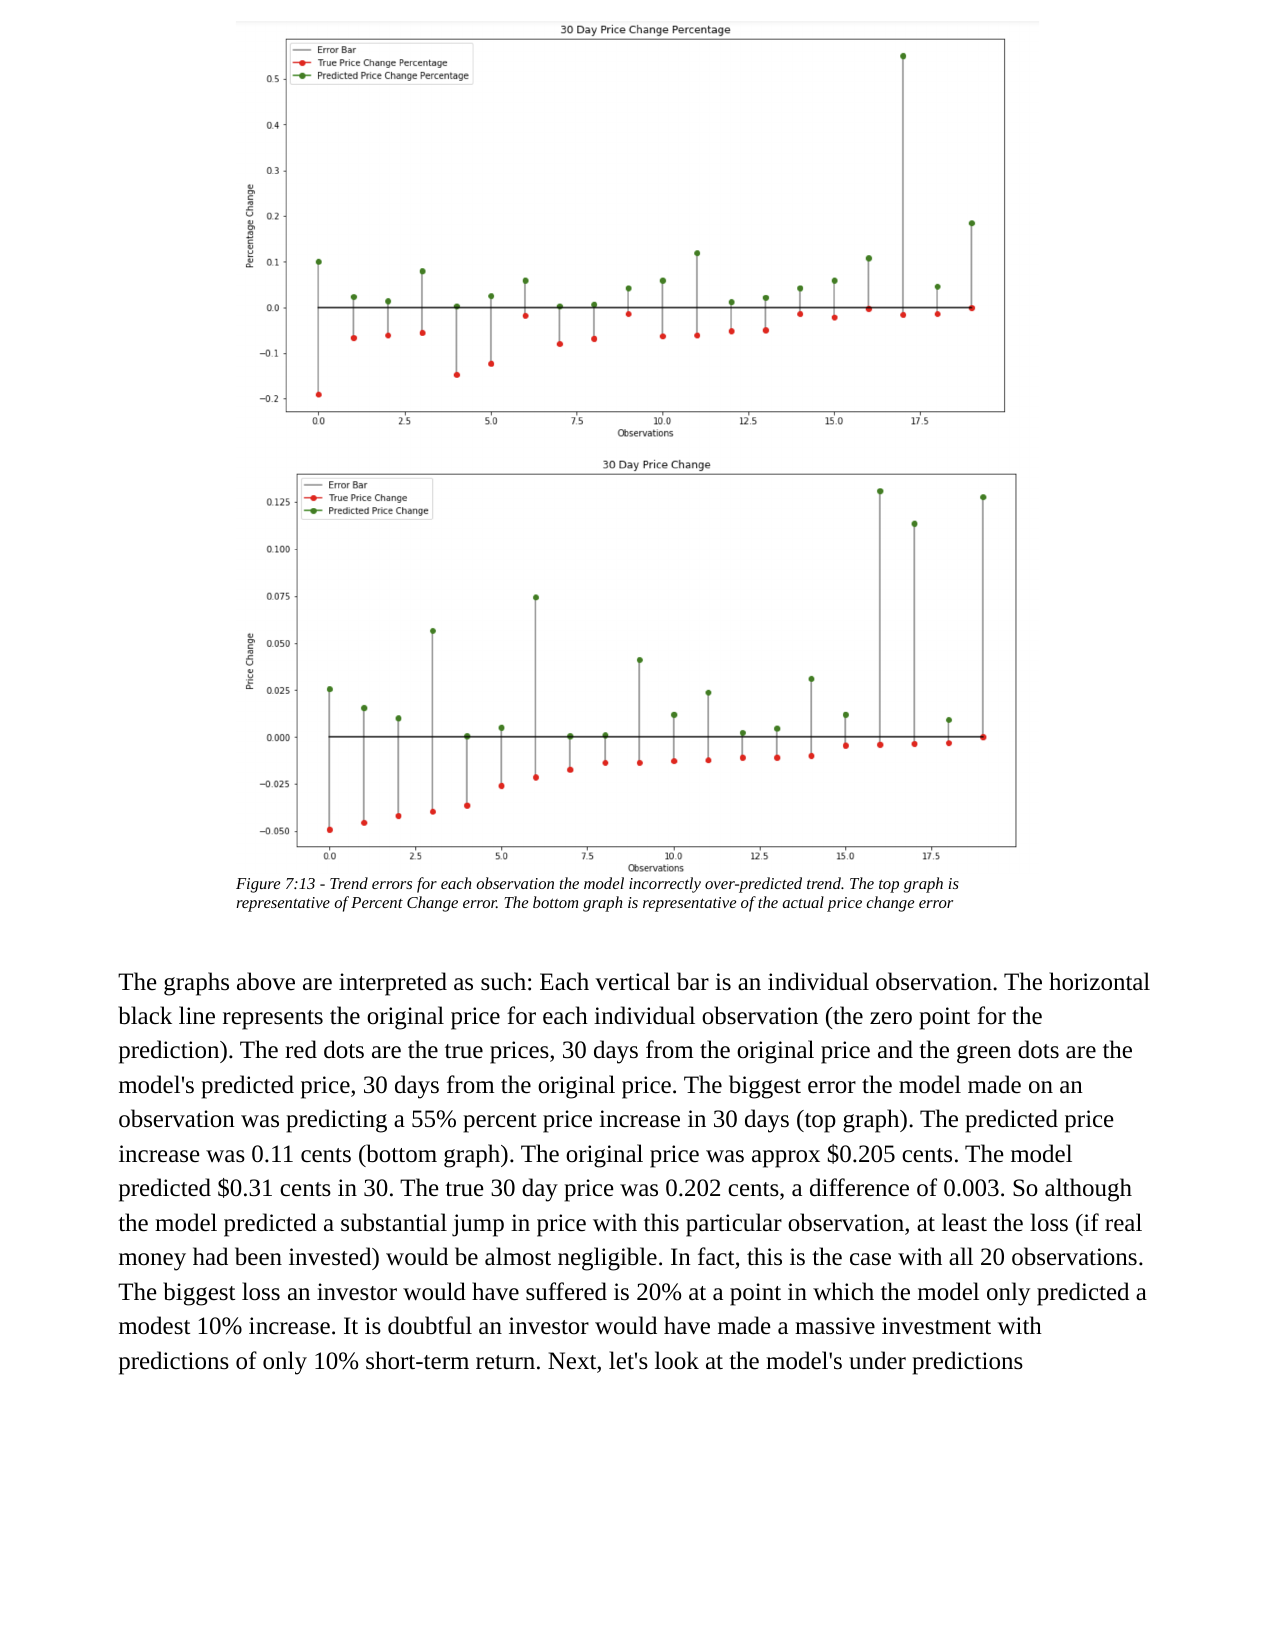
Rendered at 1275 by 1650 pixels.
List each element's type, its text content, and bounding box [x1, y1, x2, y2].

text Figure 7:13 - Trend errors for each observation the model incorrectly over-predicted trend. The top graph is representative of Percent Change error. The bottom graph is representative of the actual price change error [236, 874, 1039, 912]
text The graphs above are interpreted as such: Each vertical bar is an individual observation. The horizontal black line represents the original price for each individual observation (the zero point for the prediction). The red dots are the true prices, 30 days from the original price and the green dots are the model's predicted price, 30 days from the original price. The biggest error the model made on an observation was predicting a 55% percent price increase in 30 days (top graph). The predicted price increase was 0.11 cents (bottom graph). The original price was approx $0.205 cents. The model predicted $0.31 cents in 30. The true 30 day price was 0.202 cents, a difference of 0.003. So although the model predicted a substantial jump in price with this particular observation, at least the loss (if real money had been invested) would be almost negligible. In fact, this is the case with all 20 observations. The biggest loss an investor would have suffered is 20% at a point in which the model only predicted a modest 10% increase. It is doubtful an investor would have made a massive investment with predictions of only 10% short-term return. Next, let's look at the model's under predictions [118, 967, 1157, 1374]
picture [235, 21, 1040, 874]
